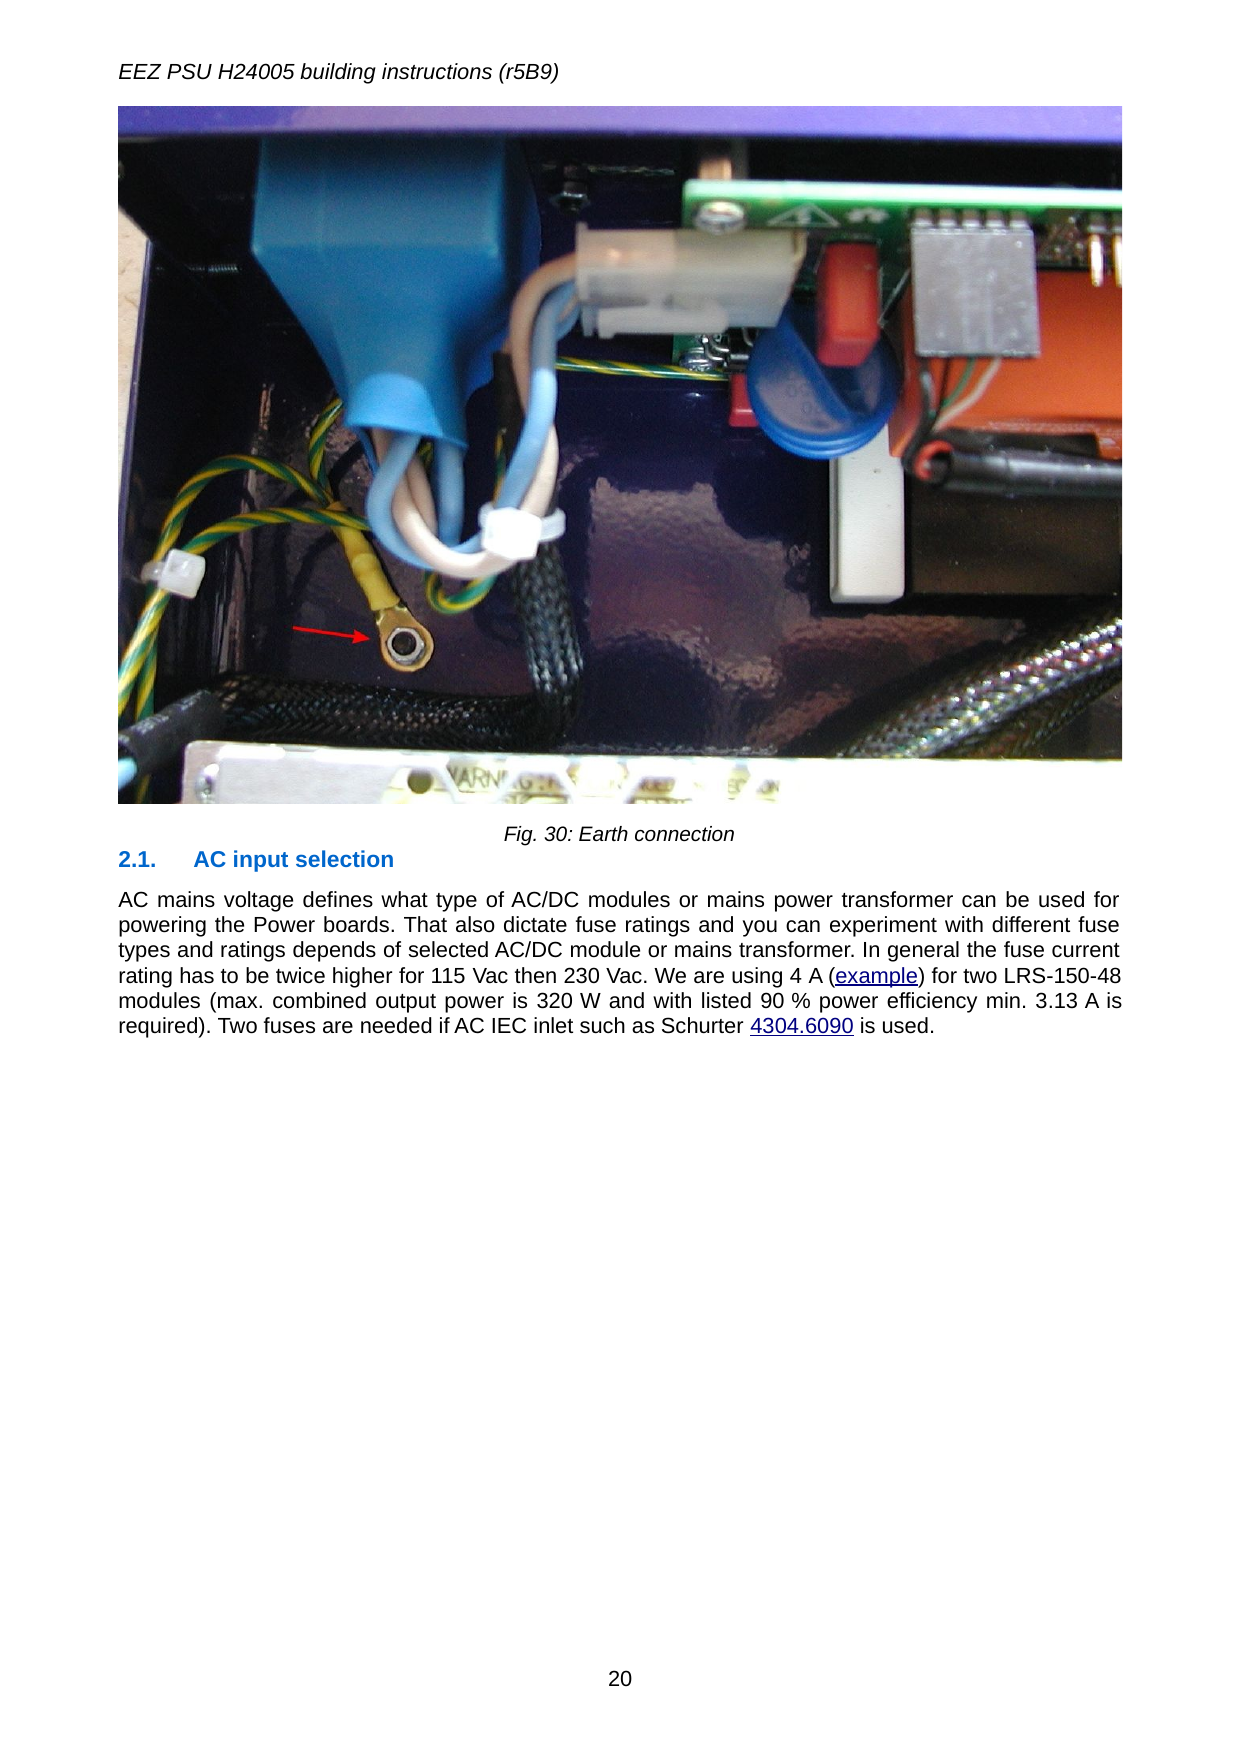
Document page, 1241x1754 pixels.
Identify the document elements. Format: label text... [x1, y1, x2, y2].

text AC mains voltage defines what type of AC/DC modules or mains power transformer can be used for powering the Power boards. That also dictate fuse ratings and you can experiment with different fuse types and ratings depends of selected AC/DC module or mains transformer. In general the fuse current rating has to be twice higher for 115 Vac then 230 Vac. We are using 4 A (example) for two LRS-150-48 modules (max. combined output power is 320 W and with listed 90 % power efficiency min. 3.13 A is required). Two fuses are needed if AC IEC inlet such as Schurter 4304.6090 is used. [118, 887, 1122, 1038]
list Fig. 30: Earth connection [118, 804, 1122, 846]
picture [118, 106, 1123, 804]
subtitle AC input selection [118, 846, 1122, 872]
